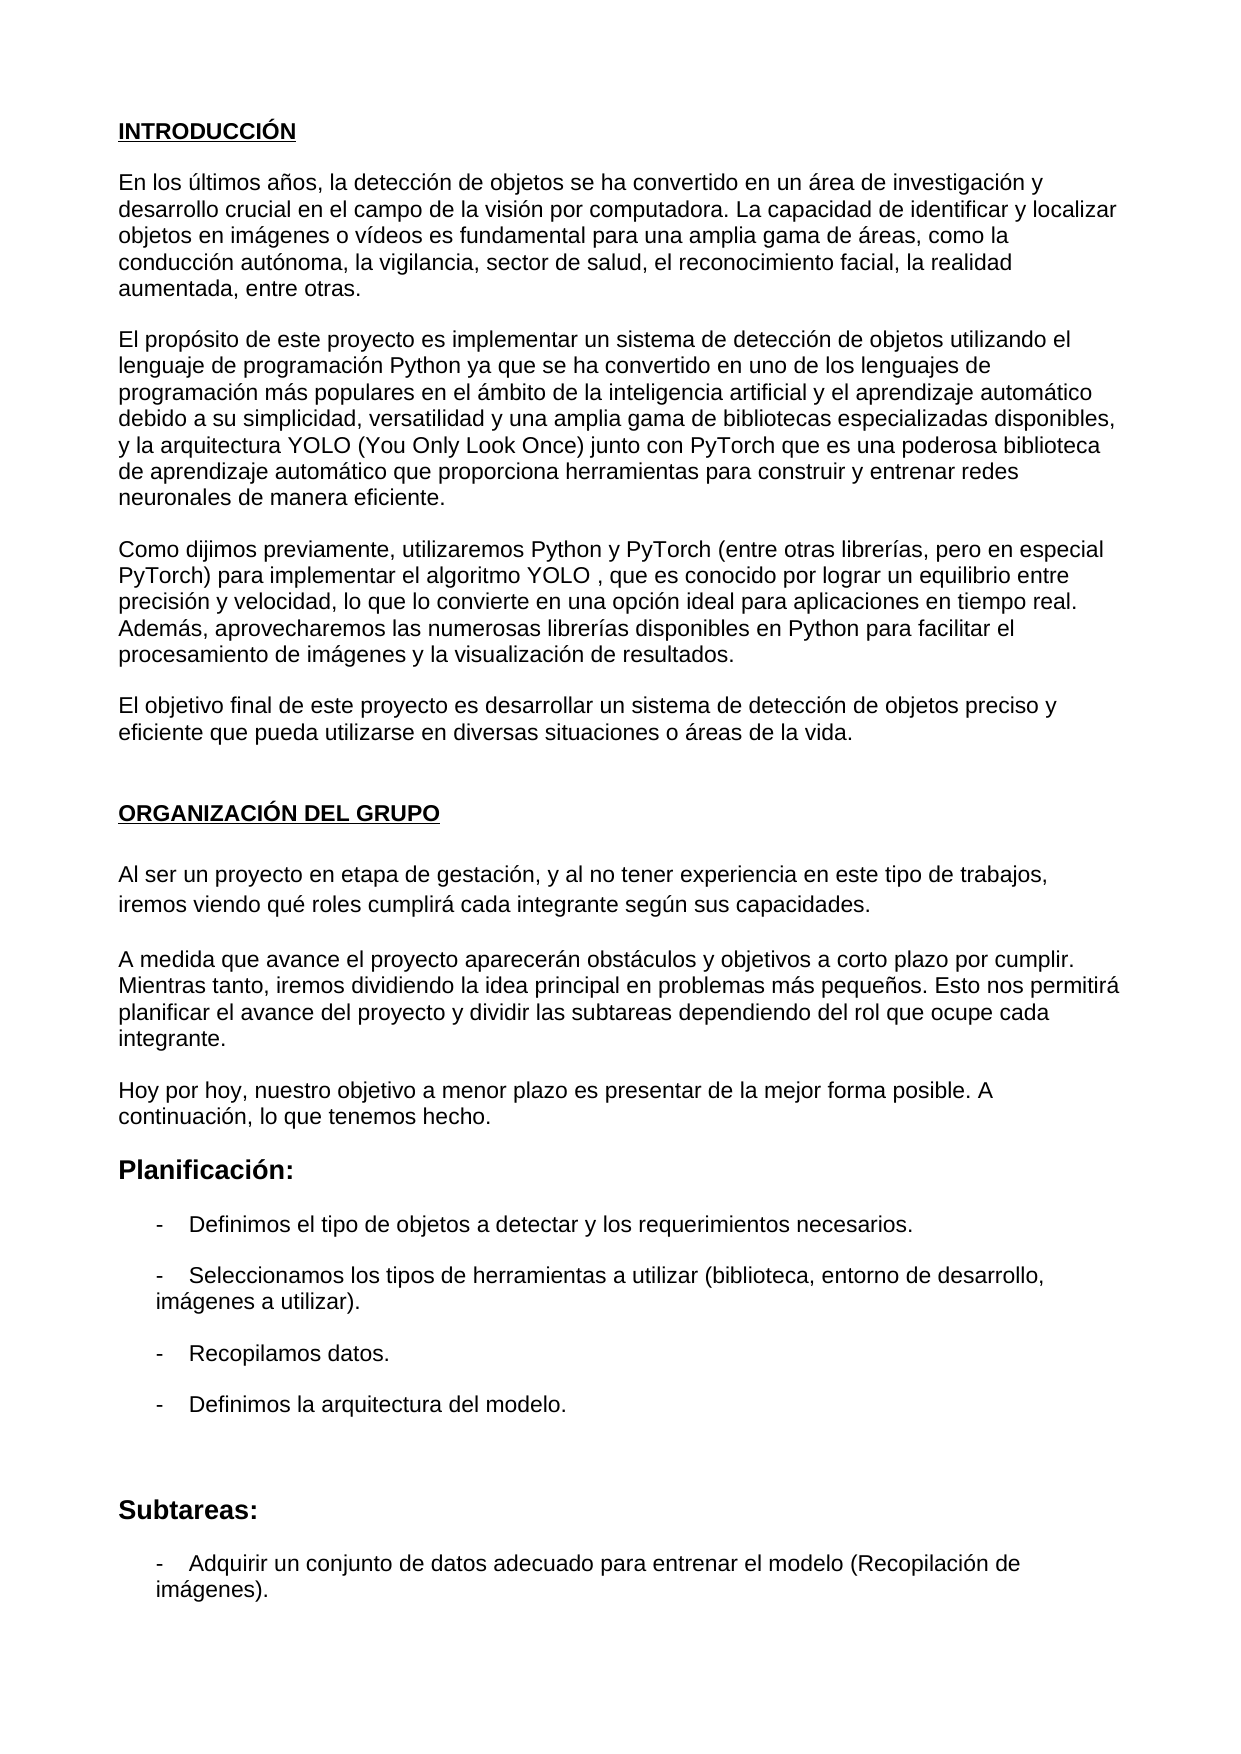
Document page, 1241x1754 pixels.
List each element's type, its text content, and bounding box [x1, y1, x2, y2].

text Subtareas: [118, 1494, 1122, 1525]
text En los últimos años, la detección de objetos se ha convertido en un área de investigación y desarrollo crucial en el campo de la visión por computadora. La capacidad de identificar y localizar objetos en imágenes o vídeos es fundamental para una amplia gama de áreas, como la conducción autónoma, la vigilancia, sector de salud, el reconocimiento facial, la realidad aumentada, entre otras. [118, 169, 1122, 301]
text ORGANIZACIÓN DEL GRUPO [118, 800, 1122, 827]
text Al ser un proyecto en etapa de gestación, y al no tener experiencia en este tipo de trabajos, iremos viendo qué roles cumplirá cada integrante según sus capacidades. [118, 861, 1122, 917]
text - Definimos la arquitectura del modelo. [156, 1391, 1122, 1417]
text A medida que avance el proyecto aparecerán obstáculos y objetivos a corto plazo por cumplir. Mientras tanto, iremos dividiendo la idea principal en problemas más pequeños. Esto nos permitirá planificar el avance del proyecto y dividir las subtareas dependiendo del rol que ocupe cada integrante. [118, 946, 1122, 1052]
text Hoy por hoy, nuestro objetivo a menor plazo es presentar de la mejor forma posible. A continuación, lo que tenemos hecho. [118, 1077, 1122, 1129]
text - Seleccionamos los tipos de herramientas a utilizar (biblioteca, entorno de desarrollo, imágenes a utilizar). [156, 1262, 1122, 1314]
text - Adquirir un conjunto de datos adecuado para entrenar el modelo (Recopilación de imágenes). [156, 1550, 1122, 1603]
text El objetivo final de este proyecto es desarrollar un sistema de detección de objetos preciso y eficiente que pueda utilizarse en diversas situaciones o áreas de la vida. [118, 692, 1122, 745]
text - Recopilamos datos. [156, 1339, 1122, 1366]
text - Definimos el tipo de objetos a detectar y los requerimientos necesarios. [156, 1211, 1122, 1237]
text Como dijimos previamente, utilizaremos Python y PyTorch (entre otras librerías, pero en especial PyTorch) para implementar el algoritmo YOLO , que es conocido por lograr un equilibrio entre precisión y velocidad, lo que lo convierte en una opción ideal para aplicaciones en tiempo real. Además, aprovecharemos las numerosas librerías disponibles en Python para facilitar el procesamiento de imágenes y la visualización de resultados. [118, 536, 1122, 667]
text El propósito de este proyecto es implementar un sistema de detección de objetos utilizando el lenguaje de programación Python ya que se ha convertido en uno de los lenguajes de programación más populares en el ámbito de la inteligencia artificial y el aprendizaje automático debido a su simplicidad, versatilidad y una amplia gama de bibliotecas especializadas disponibles, y la arquitectura YOLO (You Only Look Once) junto con PyTorch que es una poderosa biblioteca de aprendizaje automático que proporciona herramientas para construir y entrenar redes neuronales de manera eficiente. [118, 326, 1122, 511]
text Planificación: [118, 1154, 1122, 1186]
text INTRODUCCIÓN [118, 118, 1122, 144]
